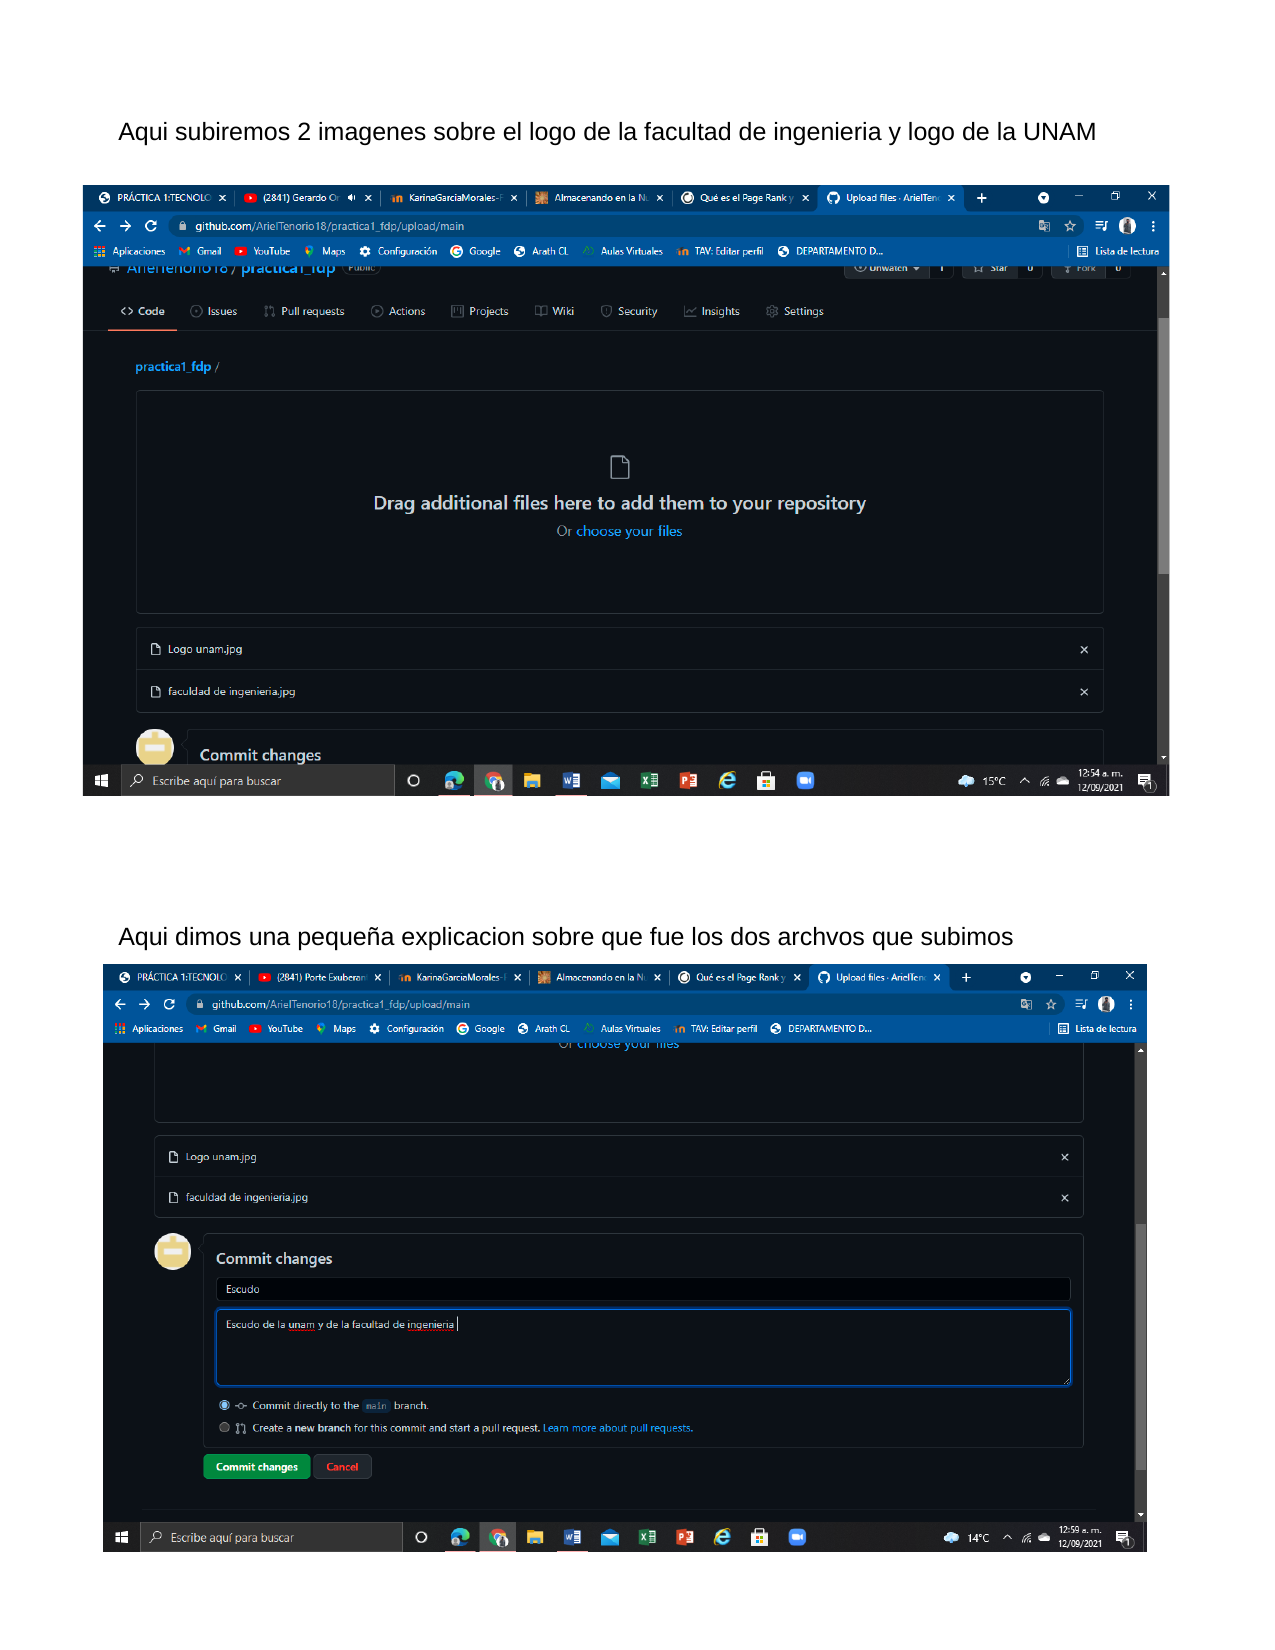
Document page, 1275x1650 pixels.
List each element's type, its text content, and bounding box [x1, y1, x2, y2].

text Aqui subiremos 2 imagenes sobre el logo de la facultad de ingenieria y logo de la UNAM [118, 117, 1205, 145]
text Aqui dimos una pequeña explicacion sobre que fue los dos archvos que subimos [118, 922, 1205, 950]
